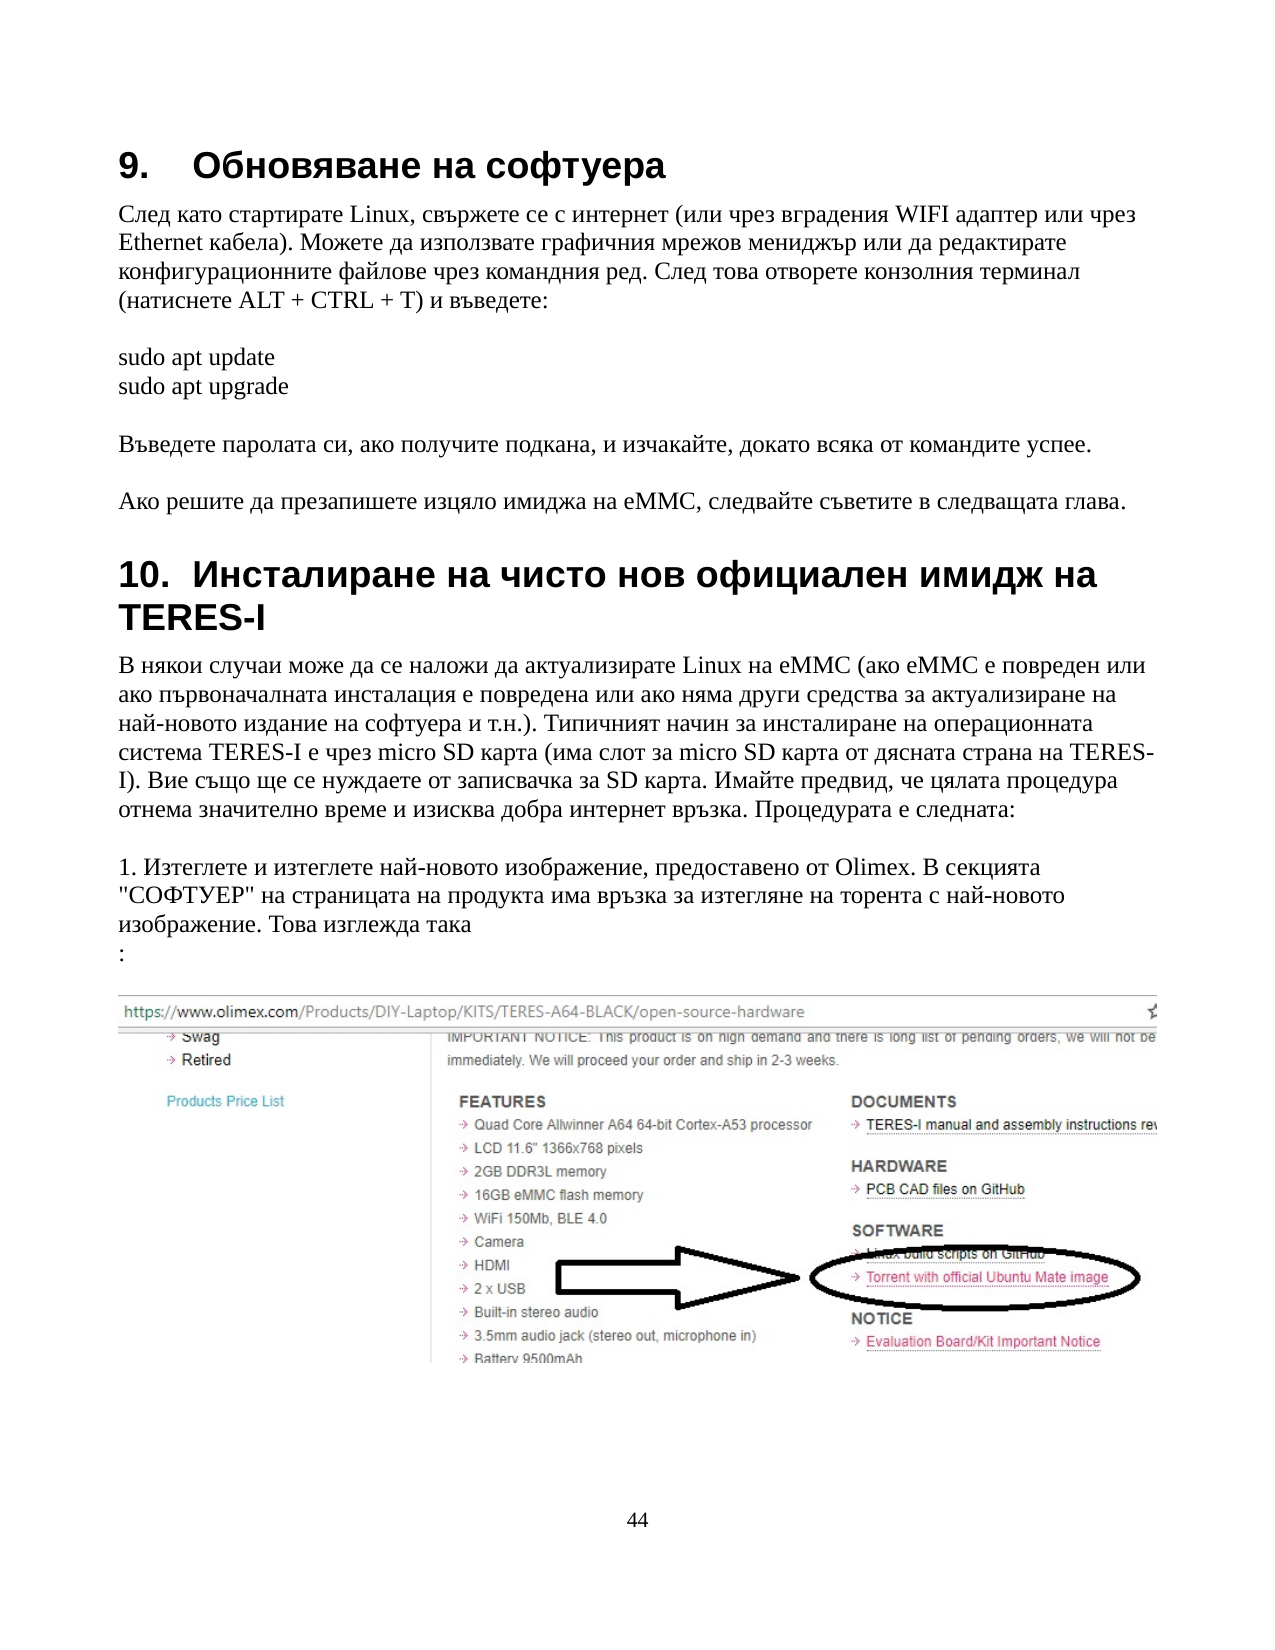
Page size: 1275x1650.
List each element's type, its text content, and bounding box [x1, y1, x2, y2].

picture [118, 995, 1157, 1363]
text След като стартирате Linux, свържете се с интернет (или чрез вградения WIFI адаптер или чрез Ethernet кабела). Можете да използвате графичния мрежов мениджър или да редактирате конфигурационните файлове чрез командния ред. След това отворете конзолния терминал (натиснете ALT + CTRL + T) и въведете: sudo apt update sudo apt upgrade Въведете паролата си, ако получите подкана, и изчакайте, докато всяка от командите успее. Ако решите да презапишете изцяло имиджа на eMMC, следвайте съветите в следващата глава. [118, 199, 1157, 515]
subtitle Обновяване на софтуера [118, 143, 1157, 186]
text В някои случаи може да се наложи да актуализирате Linux на eMMC (ако eMMC е повреден или ако първоначалната инсталация е повредена или ако няма други средства за актуализиране на най-новото издание на софтуера и т.н.). Типичният начин за инсталиране на операционната система TERES-I е чрез micro SD карта (има слот за micro SD карта от дясната страна на TERES-I). Вие също ще се нуждаете от записвачка за SD карта. Имайте предвид, че цялата процедура отнема значително време и изисква добра интернет връзка. Процедурата е следната: 1. Изтеглете и изтеглете най-новото изображение, предоставено от Olimex. В секцията "СОФТУЕР" на страницата на продукта има връзка за изтегляне на торента с най-новото изображение. Това изглежда така [118, 651, 1157, 938]
text : [118, 938, 1157, 967]
subtitle Инсталиране на чисто нов официален имидж на TERES-I [118, 552, 1157, 638]
